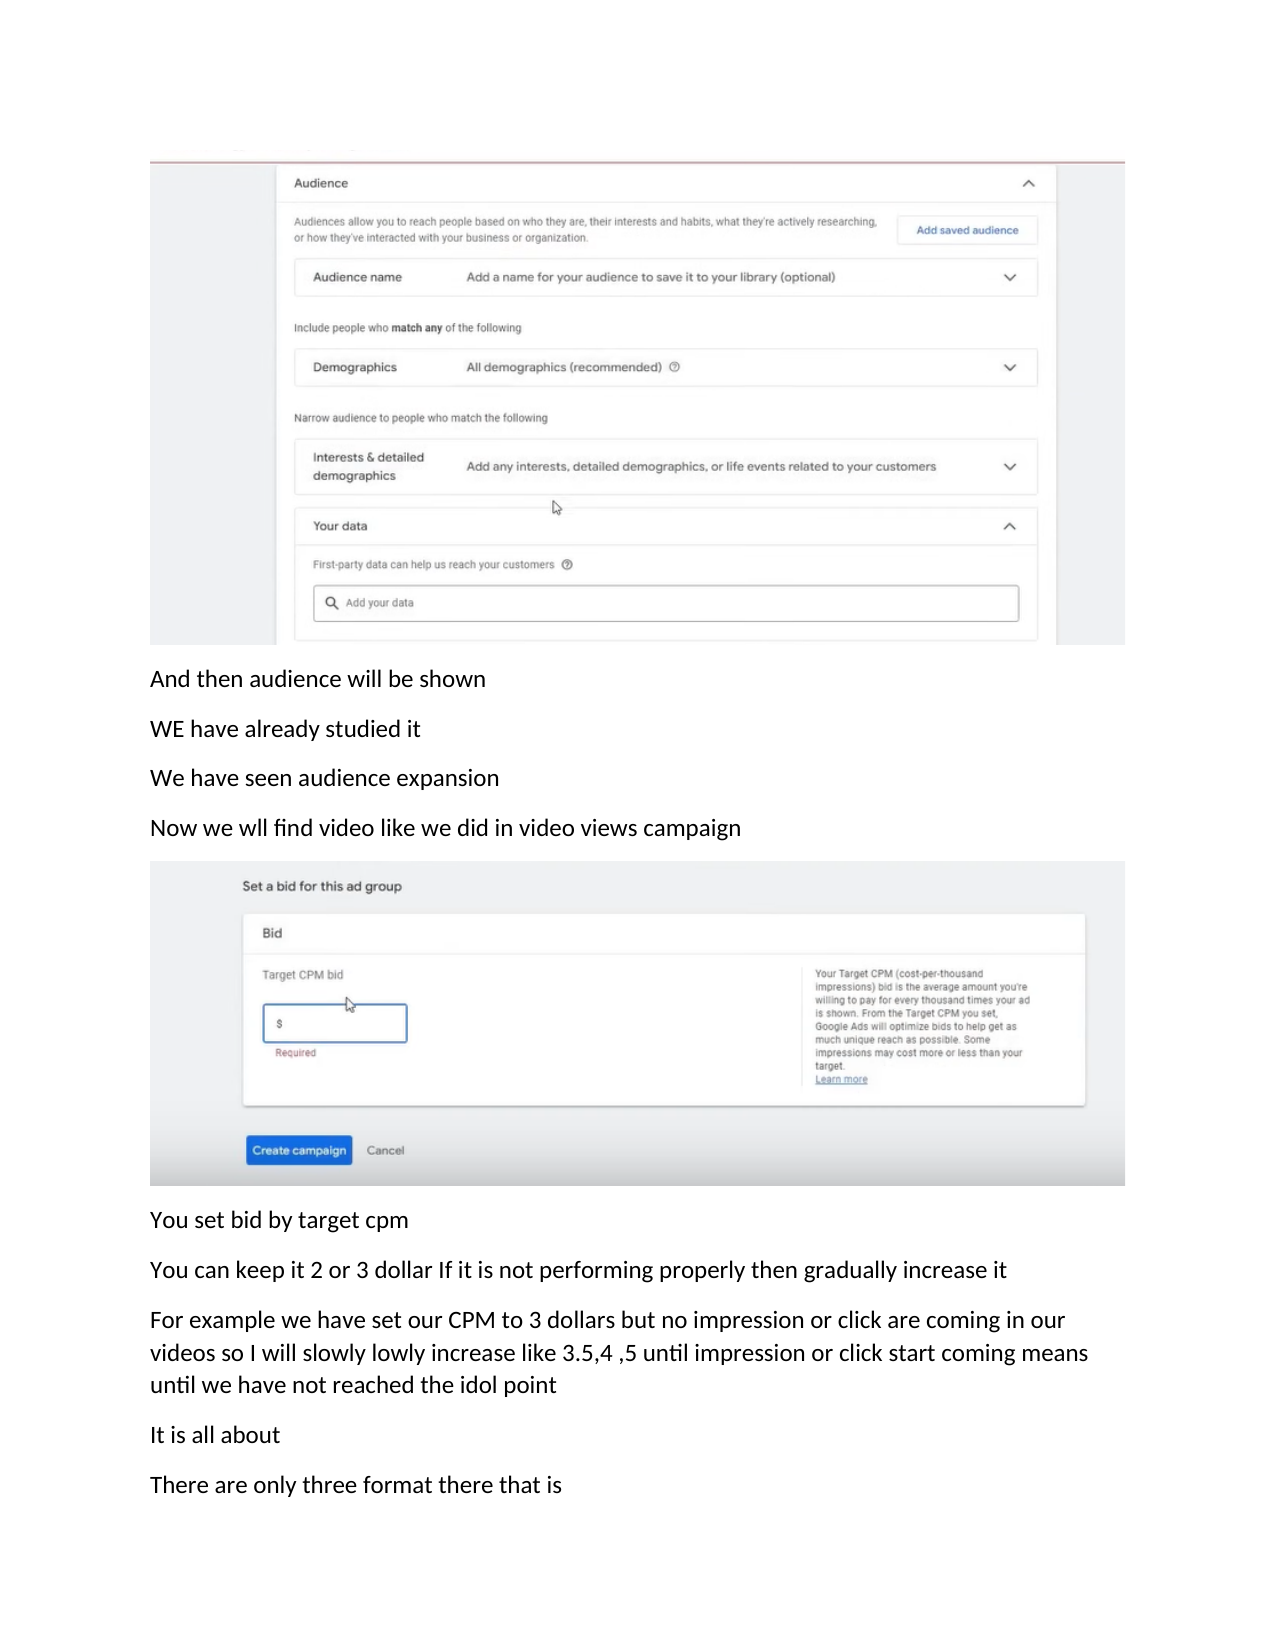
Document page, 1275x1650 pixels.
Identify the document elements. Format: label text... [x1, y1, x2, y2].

text For example we have set our CPM to 3 dollars but no impression or click are coming in our videos so I will slowly lowly increase like 3.5,4 ,5 until impression or click start coming means until we have not reached the idol point [150, 1304, 1125, 1400]
text You set bid by target cpm [150, 1204, 1125, 1235]
text We have seen audience expansion [150, 762, 1125, 793]
picture [150, 861, 1125, 1186]
text And then audience will be shown [150, 663, 1125, 694]
text WE have already studied it [150, 713, 1125, 743]
text It is all about [150, 1419, 1125, 1450]
text There are only three format there that is [150, 1469, 1125, 1499]
text Now we wll find video like we did in video views campaign [150, 812, 1125, 842]
text You can keep it 2 or 3 dollar If it is not performing properly then gradually increase it [150, 1254, 1125, 1285]
picture [150, 150, 1125, 645]
